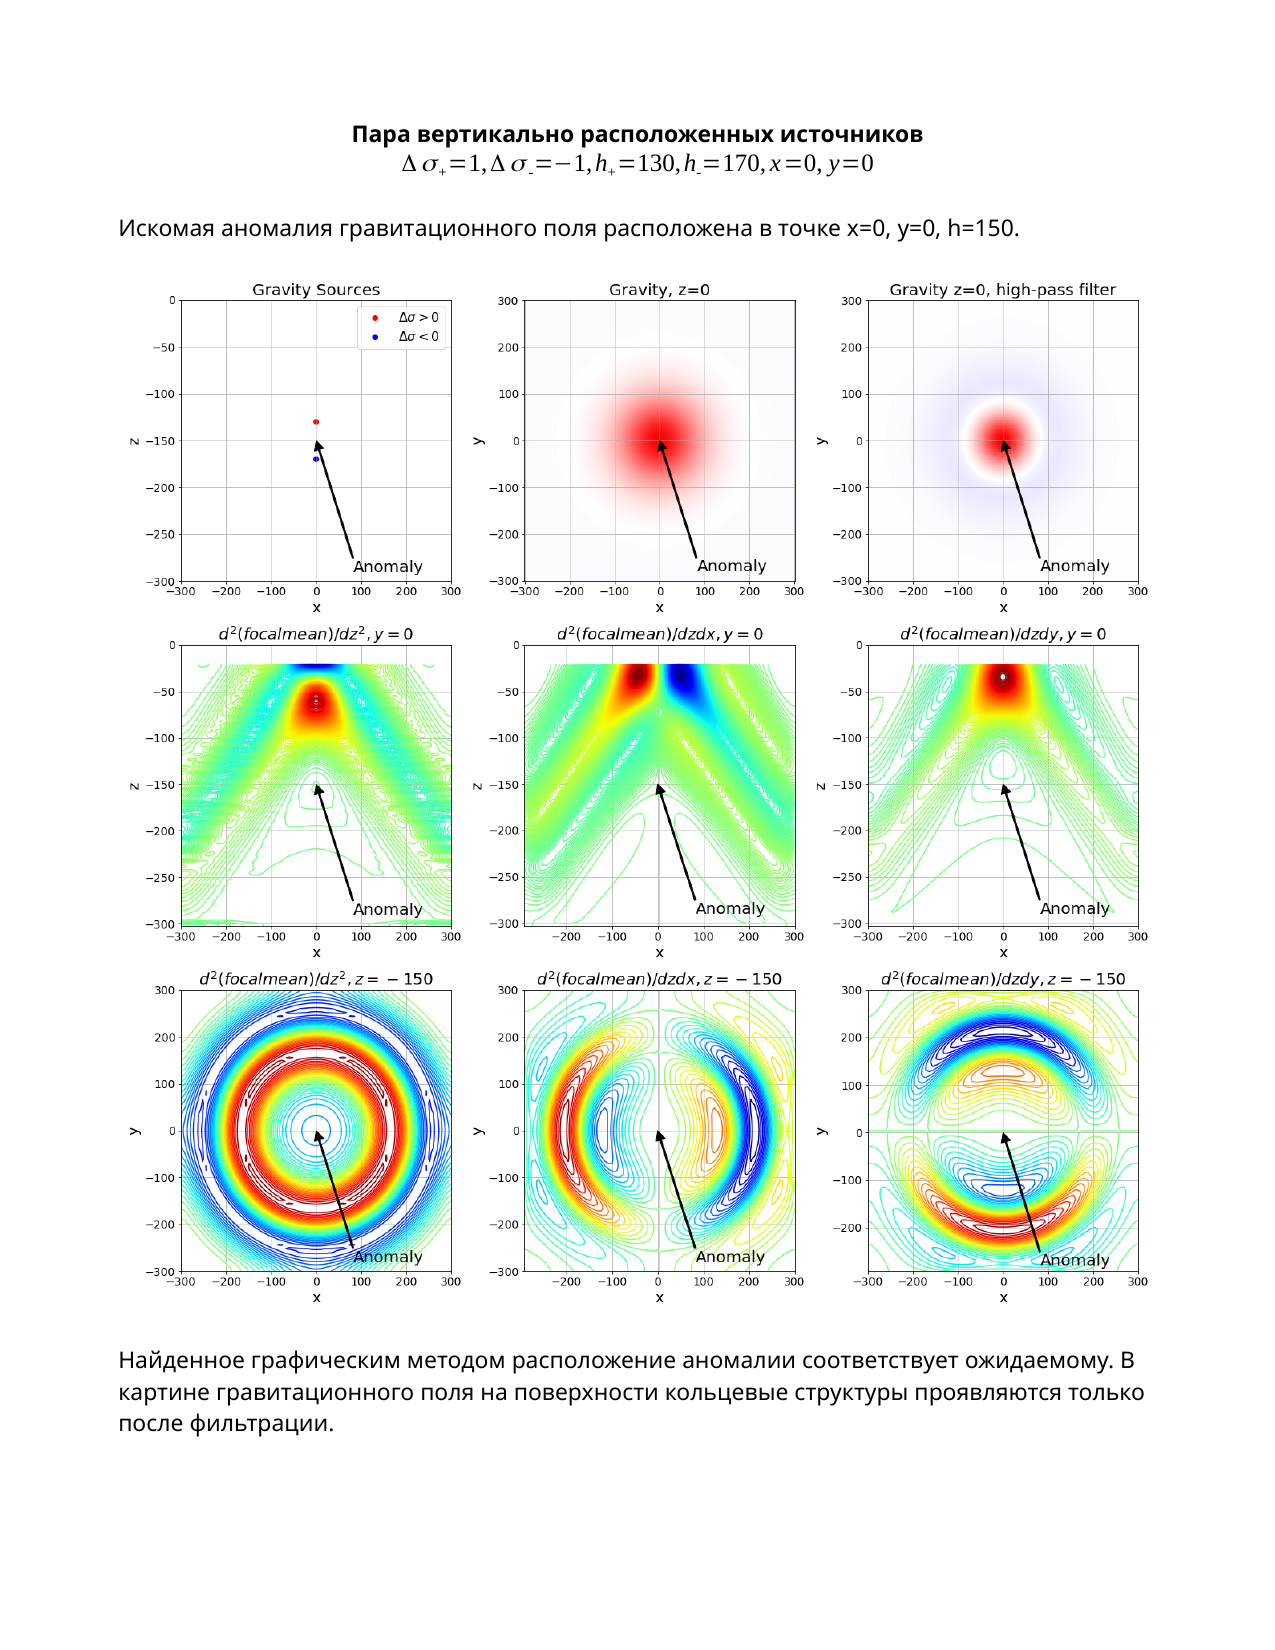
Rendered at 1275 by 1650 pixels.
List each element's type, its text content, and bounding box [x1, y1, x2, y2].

text Найденное графическим методом расположение аномалии соответствует ожидаемому. В картине гравитационного поля на поверхности кольцевые структуры проявляются только после фильтрации. [118, 1344, 1157, 1438]
text Пара вертикально расположенных источников [118, 118, 1157, 181]
picture [118, 274, 1157, 1314]
text Искомая аномалия гравитационного поля расположена в точке x=0, y=0, h=150. [118, 212, 1157, 243]
